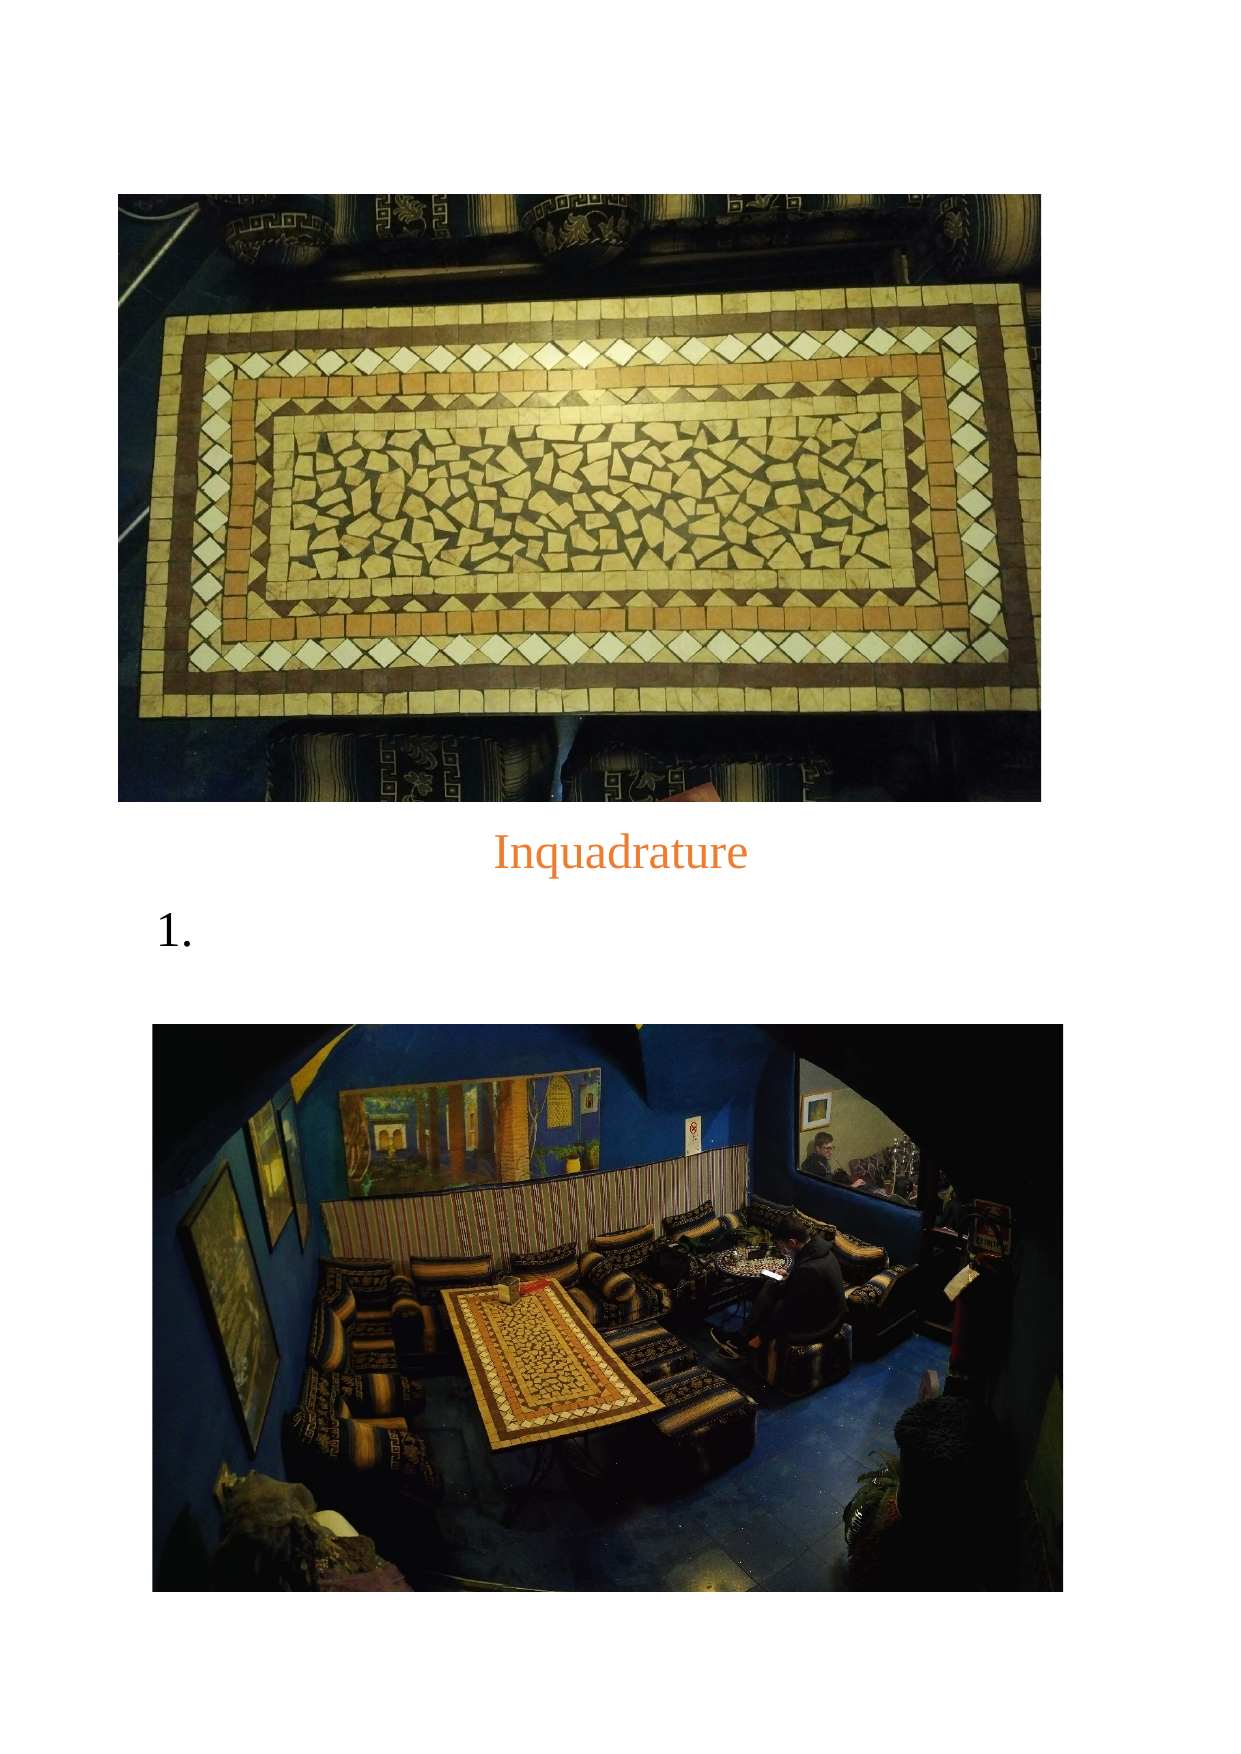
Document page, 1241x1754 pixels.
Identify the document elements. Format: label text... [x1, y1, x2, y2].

text Inquadrature [118, 822, 1122, 879]
picture [152, 1024, 1064, 1592]
text 1. [118, 900, 1122, 957]
picture [118, 194, 1042, 802]
